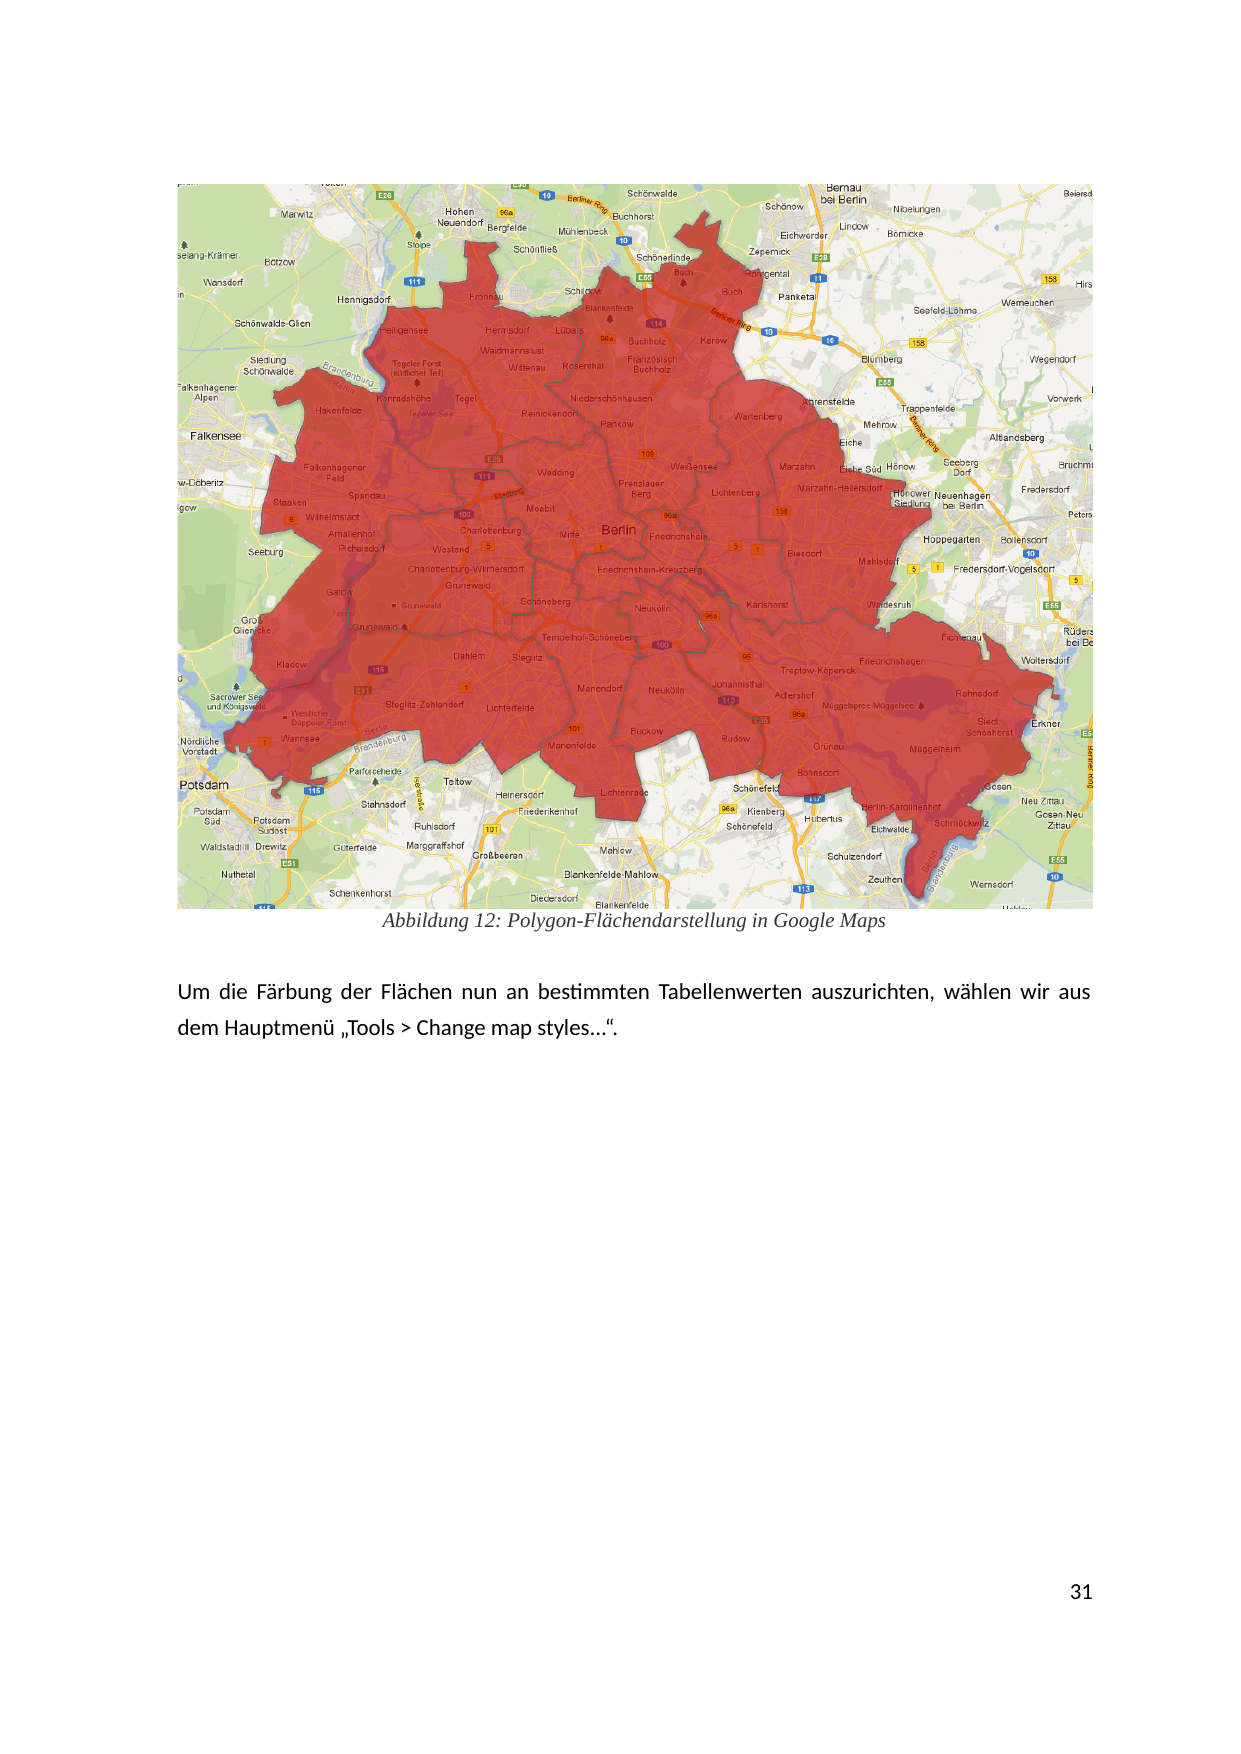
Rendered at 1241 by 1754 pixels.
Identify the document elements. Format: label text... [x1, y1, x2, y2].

text Um die Färbung der Flächen nun an bestimmten Tabellenwerten auszurichten, wählen wir aus dem Hauptmenü „Tools > Change map styles...“. [177, 977, 1093, 1042]
text Abbildung 11: Anzeige von Polygondaten in Google Maps [177, 166, 1093, 184]
picture [177, 184, 1093, 909]
text Abbildung 12: Polygon-Flächendarstellung in Google Maps [177, 909, 1093, 932]
